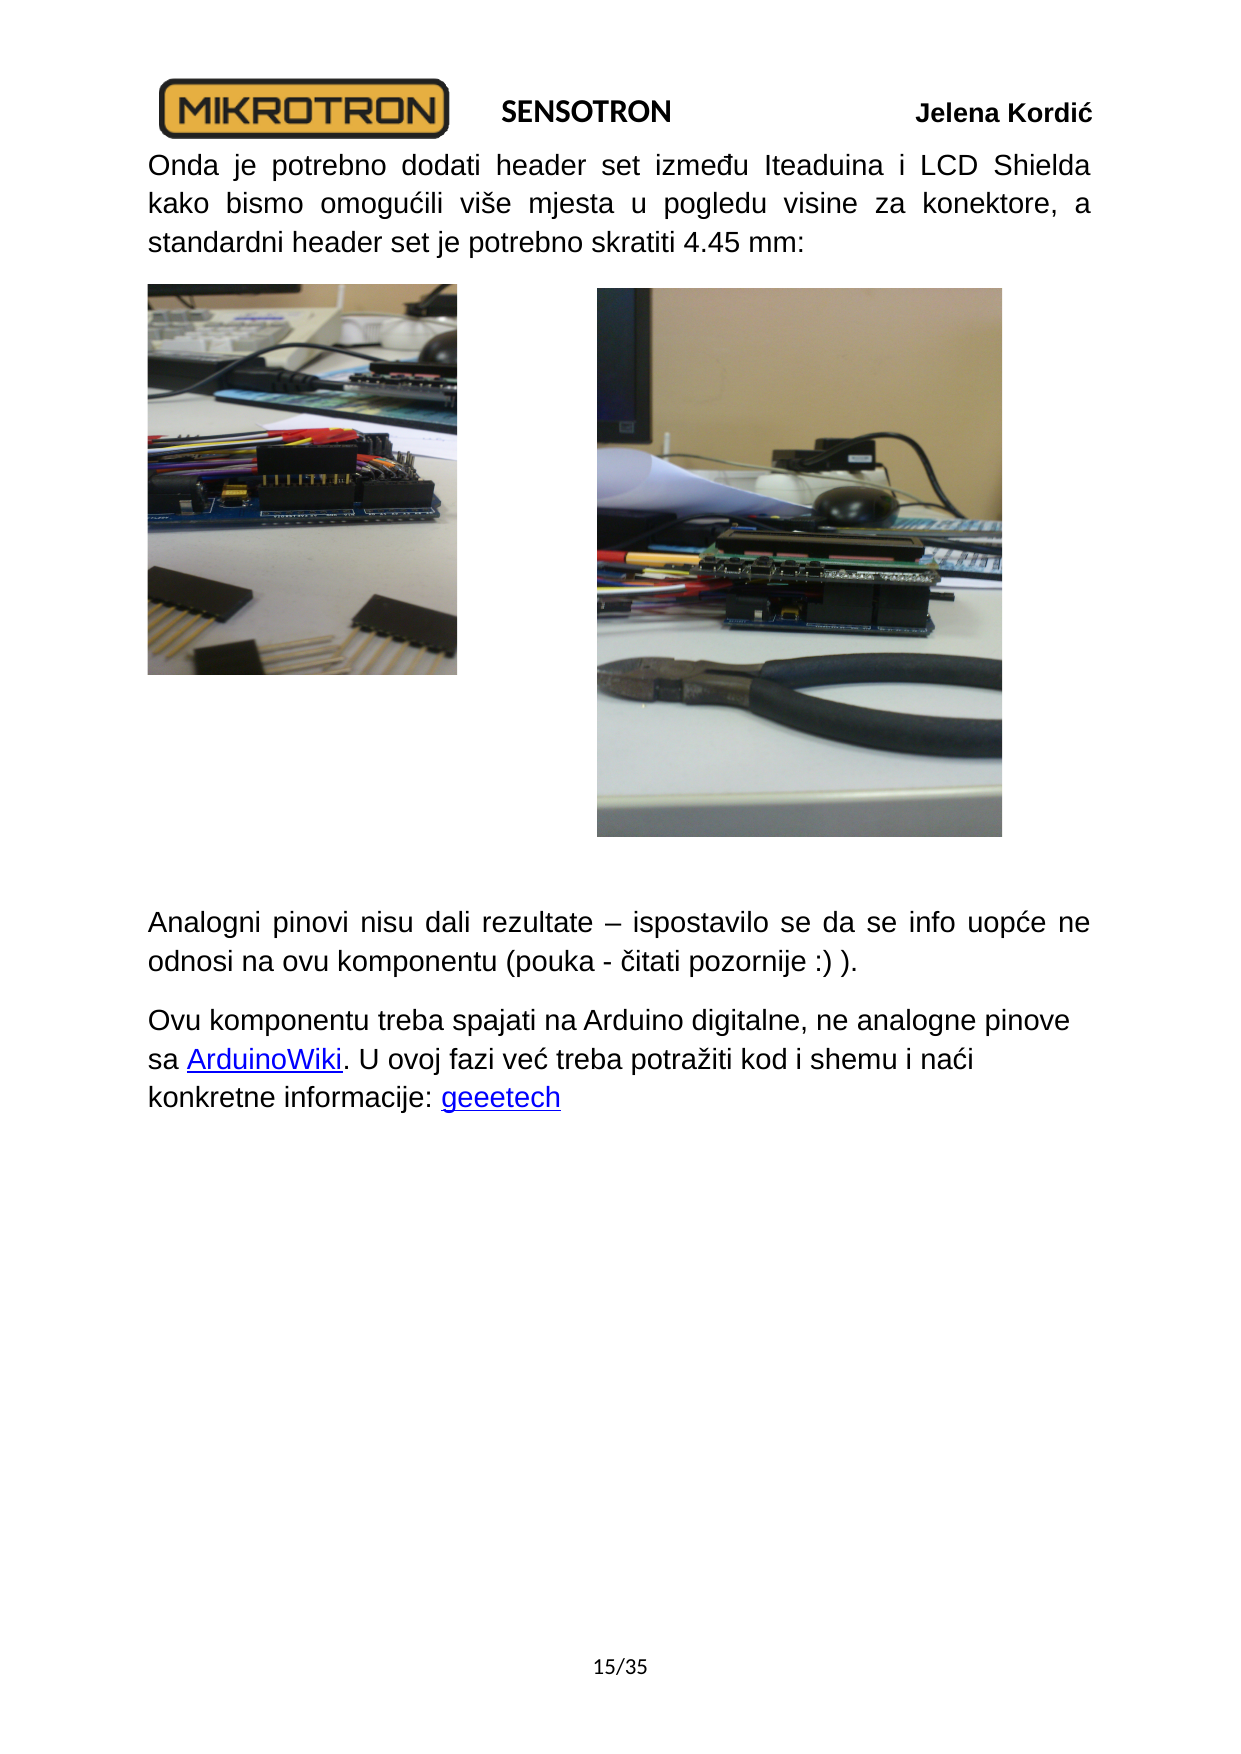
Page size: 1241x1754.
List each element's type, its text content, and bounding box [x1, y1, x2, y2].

text Analogni pinovi nisu dali rezultate – ispostavilo se da se info uopće ne odnosi na ovu komponentu (pouka - čitati pozornije :) ). [148, 905, 1093, 977]
text Ovu komponentu treba spajati na Arduino digitalne, ne analogne pinove sa ArduinoWiki. U ovoj fazi već treba potražiti kod i shemu i naći konkretne informacije: geeetech [148, 1003, 1093, 1114]
picture [597, 288, 1003, 837]
text Onda je potrebno dodati header set između Iteaduina i LCD Shielda kako bismo omogućili više mjesta u pogledu visine za konektore, a standardni header set je potrebno skratiti 4.45 mm: [148, 148, 1093, 258]
picture [147, 284, 458, 675]
